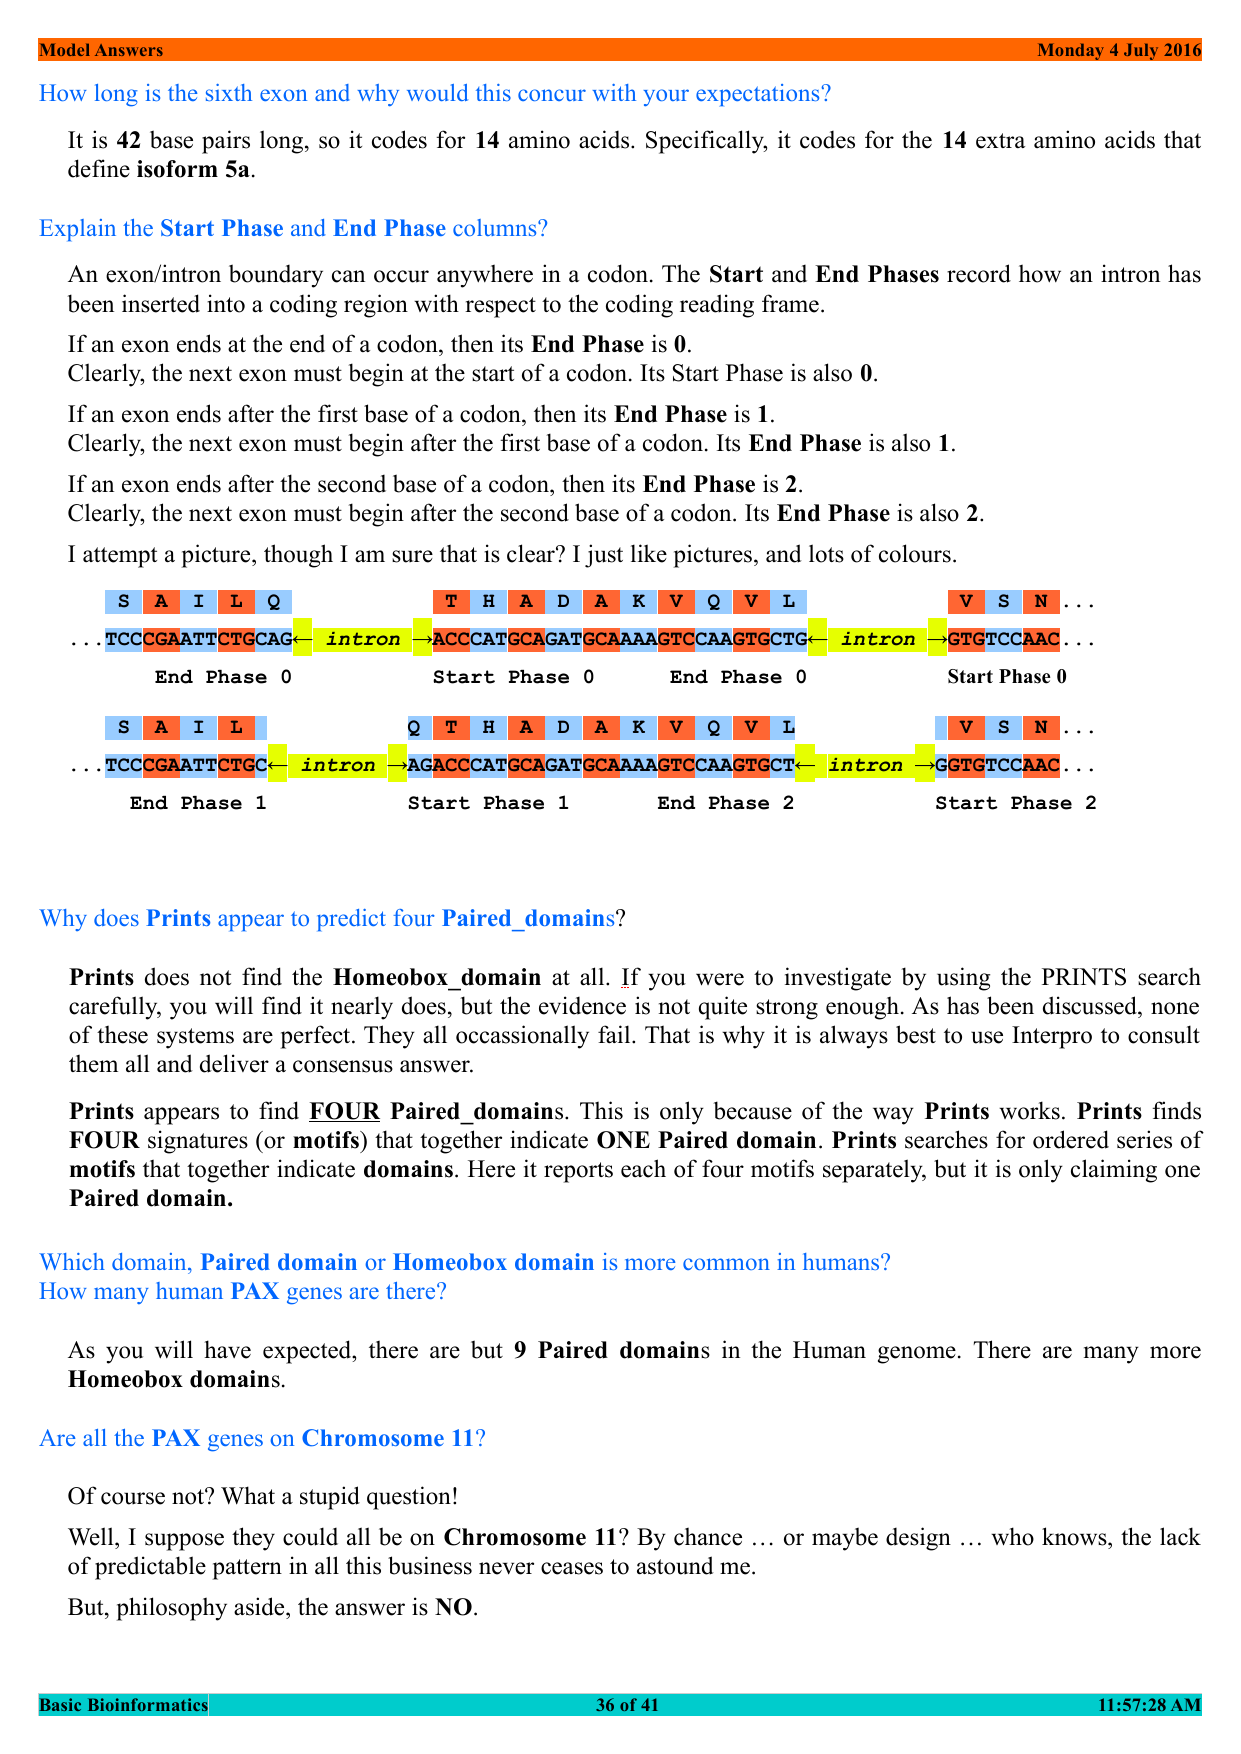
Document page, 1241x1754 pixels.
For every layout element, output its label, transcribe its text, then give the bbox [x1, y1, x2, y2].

text Well, I suppose they could all be on Chromosome 11? By chance … or maybe design … who knows, the lack of predictable pattern in all this business never ceases to astound me. [67, 1522, 1202, 1580]
text Why does Prints appear to predict four Paired_domains? [38, 903, 1202, 932]
text S A I L Q ← intron → T H A D A K V Q V L ← intron → V S N ... [67, 580, 1202, 618]
text If an exon ends after the second base of a codon, then its End Phase is 2. [67, 469, 1202, 498]
text ...TCCCGAATTCTGC← intron →AGACCCATGCAGATGCAAAAGTCCAAGTGCT← intron →GGTGTCCAAC... [67, 744, 1202, 782]
text It is 42 base pairs long, so it codes for 14 amino acids. Specifically, it codes for the 14 extra amino acids that define isoform 5a. [67, 125, 1202, 183]
text End Phase 1← intron →Start Phase 1 End Phase 2← intron →Start Phase 2 [67, 782, 1202, 820]
text Are all the PAX genes on Chromosome 11? [38, 1422, 1202, 1451]
text Prints does not find the Homeobox_domain at all. If you were to investigate by using the PRINTS search carefully, you will find it nearly does, but the evidence is not quite strong enough. As has been discussed, none of these systems are perfect. They all occassionally fail. That is why it is always best to use Interpro to consult them all and deliver a consensus answer. [68, 962, 1202, 1078]
text End Phase 0← intron →Start Phase 0 End Phase 0← intron →Start Phase 0 [67, 656, 1202, 694]
text How many human PAX genes are there? [38, 1276, 1202, 1305]
text Clearly, the next exon must begin after the first base of a codon. Its End Phase is also 1. [67, 428, 1202, 457]
text Prints appears to find FOUR Paired_domains. This is only because of the way Prints works. Prints finds FOUR signatures (or motifs) that together indicate ONE Paired domain. Prints searches for ordered series of motifs that together indicate domains. Here it reports each of four motifs separately, but it is only claiming one Paired domain. [68, 1096, 1202, 1212]
text An exon/intron boundary can occur anywhere in a codon. The Start and End Phases record how an intron has been inserted into a coding region with respect to the coding reading frame. [67, 259, 1202, 317]
text Explain the Start Phase and End Phase columns? [38, 213, 1202, 242]
text Of course not? What a stupid question! [67, 1481, 1202, 1510]
text S A I L ← intron →Q T H A D A K V Q V L← intron → V S N ... [67, 706, 1202, 744]
text But, philosophy aside, the answer is NO. [67, 1592, 1202, 1621]
text Which domain, Paired domain or Homeobox domain is more common in humans? [38, 1247, 1202, 1276]
text Clearly, the next exon must begin after the second base of a codon. Its End Phase is also 2. [67, 498, 1202, 527]
text I attempt a picture, though I am sure that is clear? I just like pictures, and lots of colours. [67, 539, 1202, 568]
text If an exon ends at the end of a codon, then its End Phase is 0. [67, 329, 1202, 358]
text Clearly, the next exon must begin at the start of a codon. Its Start Phase is also 0. [67, 358, 1202, 387]
text As you will have expected, there are but 9 Paired domains in the Human genome. There are many more Homeobox domains. [67, 1335, 1202, 1393]
text If an exon ends after the first base of a codon, then its End Phase is 1. [67, 399, 1202, 428]
text ...TCCCGAATTCTGCAG← intron →ACCCATGCAGATGCAAAAGTCCAAGTGCTG← intron →GTGTCCAAC... [67, 618, 1202, 656]
text How long is the sixth exon and why would this concur with your expectations? [38, 78, 1202, 107]
